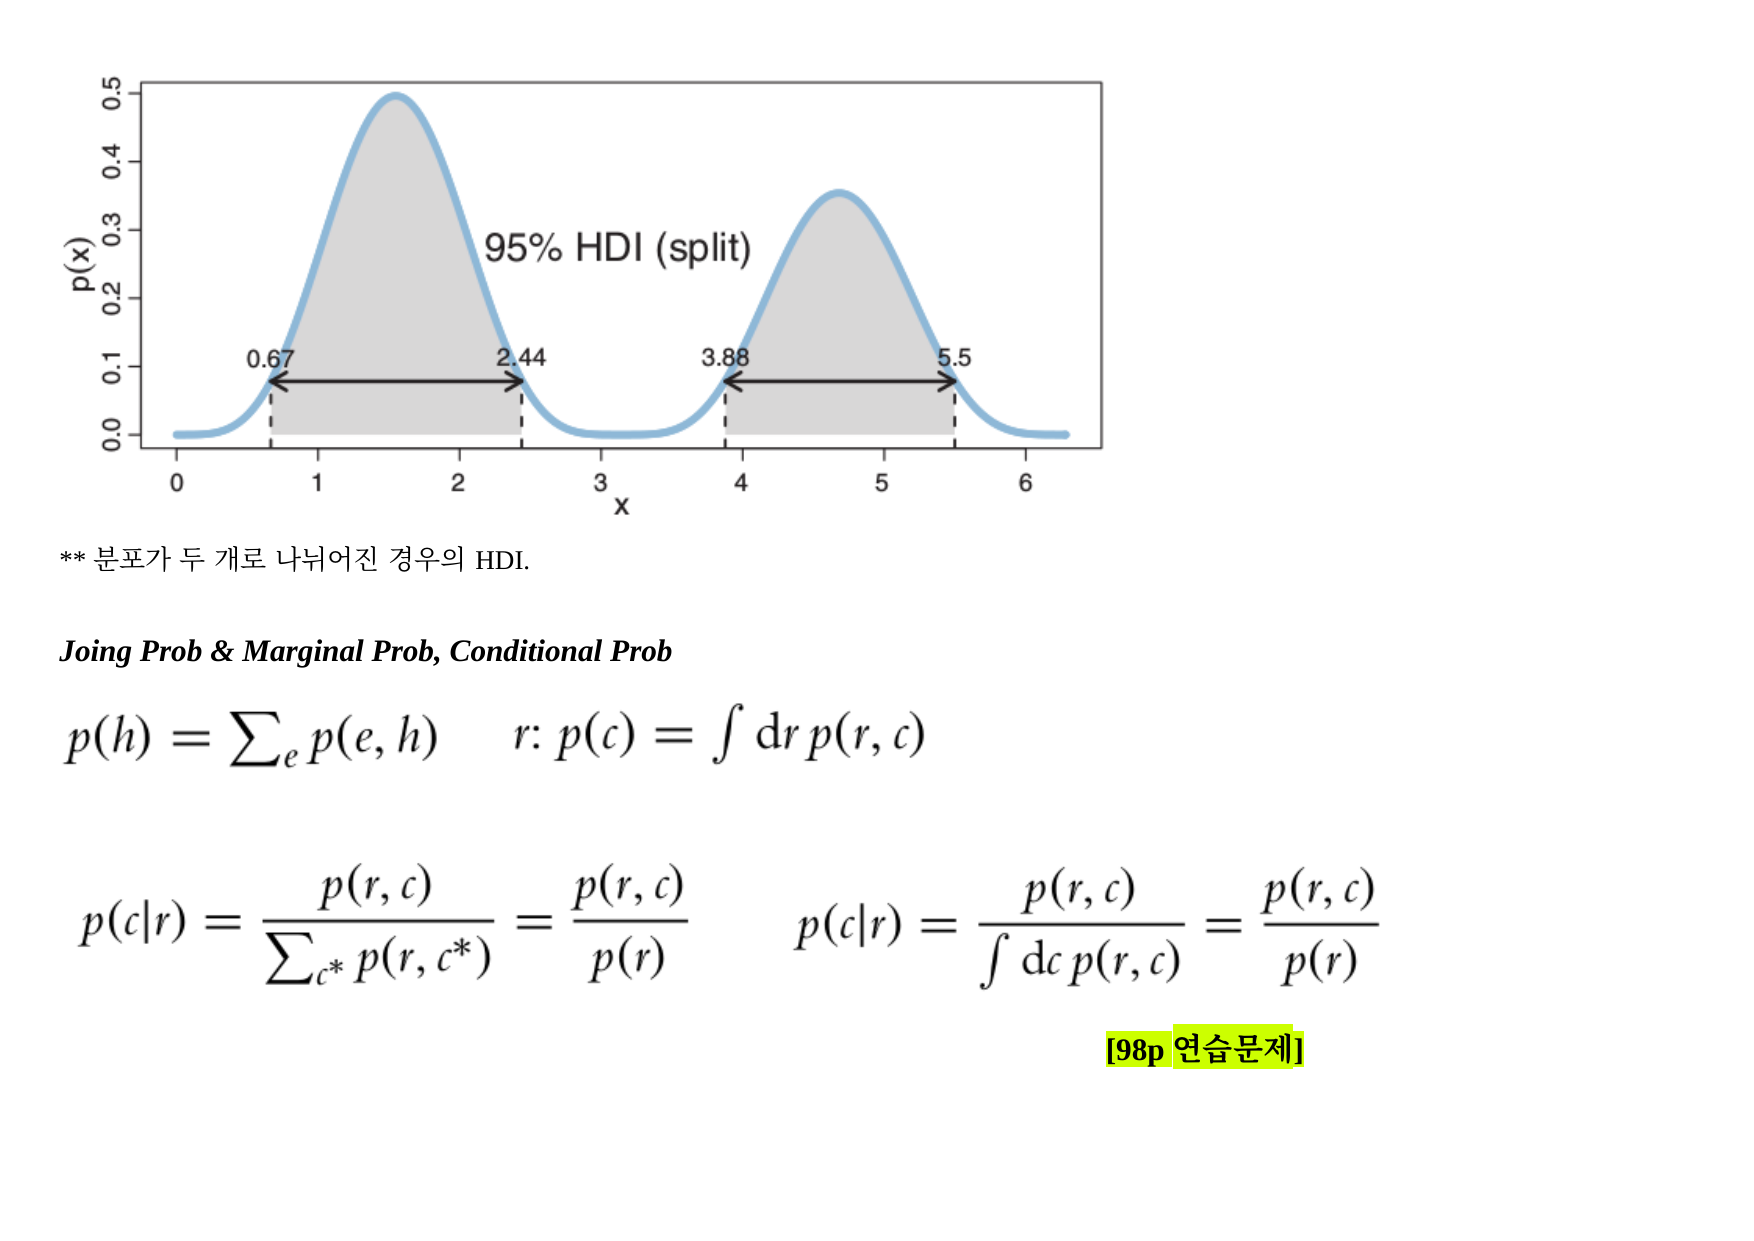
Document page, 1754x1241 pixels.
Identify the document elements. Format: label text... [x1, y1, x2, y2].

text Joing Prob & Marginal Prob, Conditional Prob [59, 632, 1695, 668]
picture [506, 700, 932, 777]
text ** 분포가 두 개로 나뉘어진 경우의 HDI. [59, 538, 1695, 577]
picture [761, 850, 1392, 1007]
picture [53, 701, 440, 780]
picture [36, 832, 715, 1029]
picture [28, 56, 1127, 518]
text [98p 연습문제] [59, 1024, 1695, 1069]
